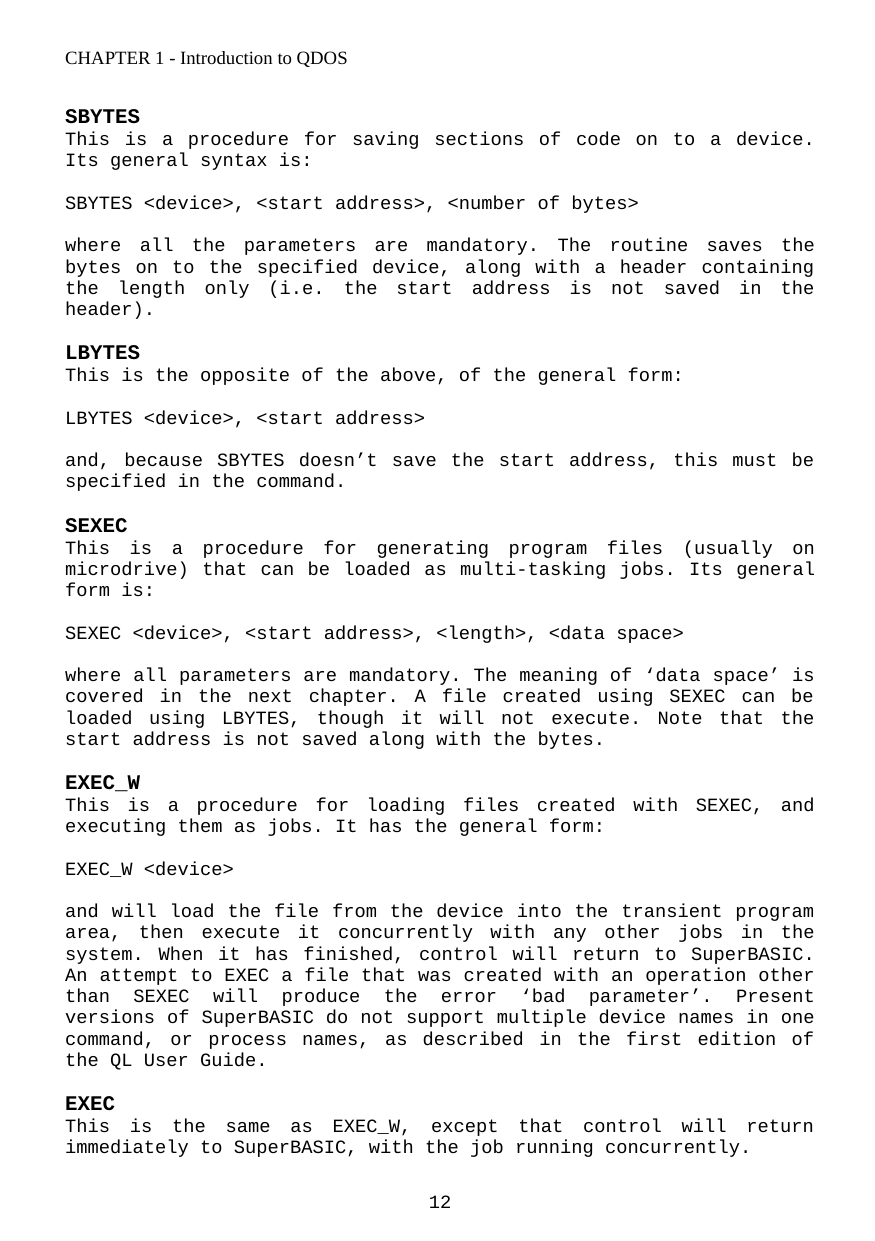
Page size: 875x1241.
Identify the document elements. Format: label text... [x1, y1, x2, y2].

text SEXEC <device>, <start address>, <length>, <data space> [65, 623, 815, 645]
text SBYTES <device>, <start address>, <number of bytes> [65, 194, 815, 215]
text This is the same as EXEC_W, except that control will return immediately to SuperBASIC, with the job running concurrently. [65, 1117, 815, 1159]
subtitle EXEC [65, 1093, 815, 1117]
text This is a procedure for saving sections of code on to a device. Its general syntax is: [65, 130, 815, 172]
text EXEC_W <device> [65, 859, 815, 881]
text where all parameters are mandatory. The meaning of ‘data space’ is covered in the next chapter. A file created using SEXEC can be loaded using LBYTES, though it will not execute. Note that the start address is not saved along with the bytes. [65, 666, 815, 751]
text and will load the file from the device into the transient program area, then execute it concurrently with any other jobs in the system. When it has finished, control will return to SuperBASIC. An attempt to EXEC a file that was created with an operation other than SEXEC will produce the error ‘bad parameter’. Present versions of SuperBASIC do not support multiple device names in one command, or process names, as described in the first edition of the QL User Guide. [65, 902, 815, 1072]
subtitle SBYTES [65, 106, 815, 130]
subtitle SEXEC [65, 515, 815, 538]
text and, because SBYTES doesn’t save the start address, this must be specified in the command. [65, 451, 815, 493]
text This is a procedure for loading files created with SEXEC, and executing them as jobs. It has the general form: [65, 796, 815, 838]
text LBYTES <device>, <start address> [65, 408, 815, 430]
subtitle LBYTES [65, 342, 815, 366]
text This is a procedure for generating program files (usually on microdrive) that can be loaded as multi-tasking jobs. Its general form is: [65, 538, 815, 602]
text This is the opposite of the above, of the general form: [65, 366, 815, 387]
text where all the parameters are mandatory. The routine saves the bytes on to the specified device, along with a header containing the length only (i.e. the start address is not saved in the header). [65, 236, 815, 321]
subtitle EXEC_W [65, 772, 815, 796]
